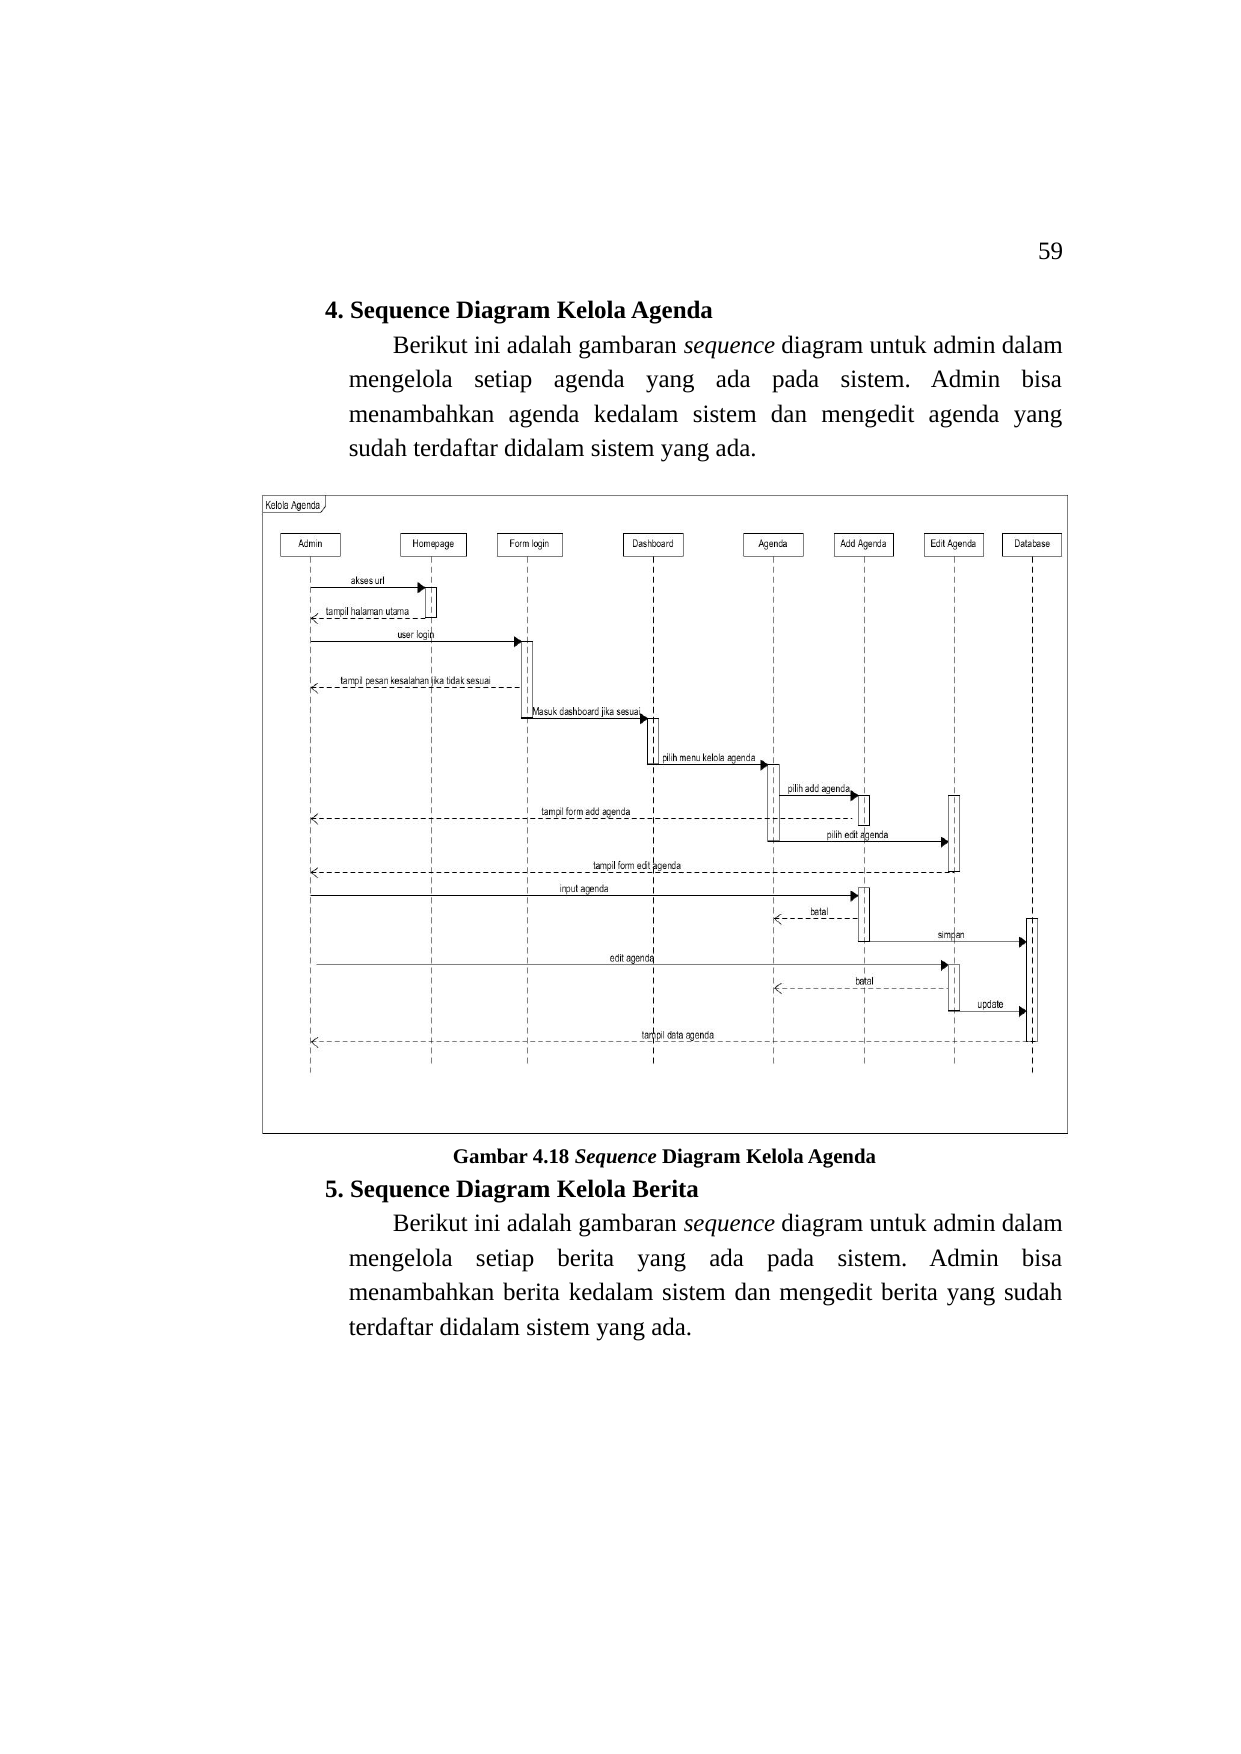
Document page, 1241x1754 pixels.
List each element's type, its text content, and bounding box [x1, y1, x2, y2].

text Gambar 4.18 Sequence Diagram Kelola Agenda [261, 1139, 1068, 1168]
text 4. Sequence Diagram Kelola Agenda [325, 295, 1063, 324]
picture [260, 487, 1068, 1139]
text Berikut ini adalah gambaran sequence diagram untuk admin dalam mengelola setiap berita yang ada pada sistem. Admin bisa menambahkan berita kedalam sistem dan mengedit berita yang sudah terdaftar didalam sistem yang ada. [348, 1208, 1063, 1340]
text 5. Sequence Diagram Kelola Berita [325, 1168, 1063, 1202]
text Berikut ini adalah gambaran sequence diagram untuk admin dalam mengelola setiap agenda yang ada pada sistem. Admin bisa menambahkan agenda kedalam sistem dan mengedit agenda yang sudah terdaftar didalam sistem yang ada. [348, 330, 1063, 462]
